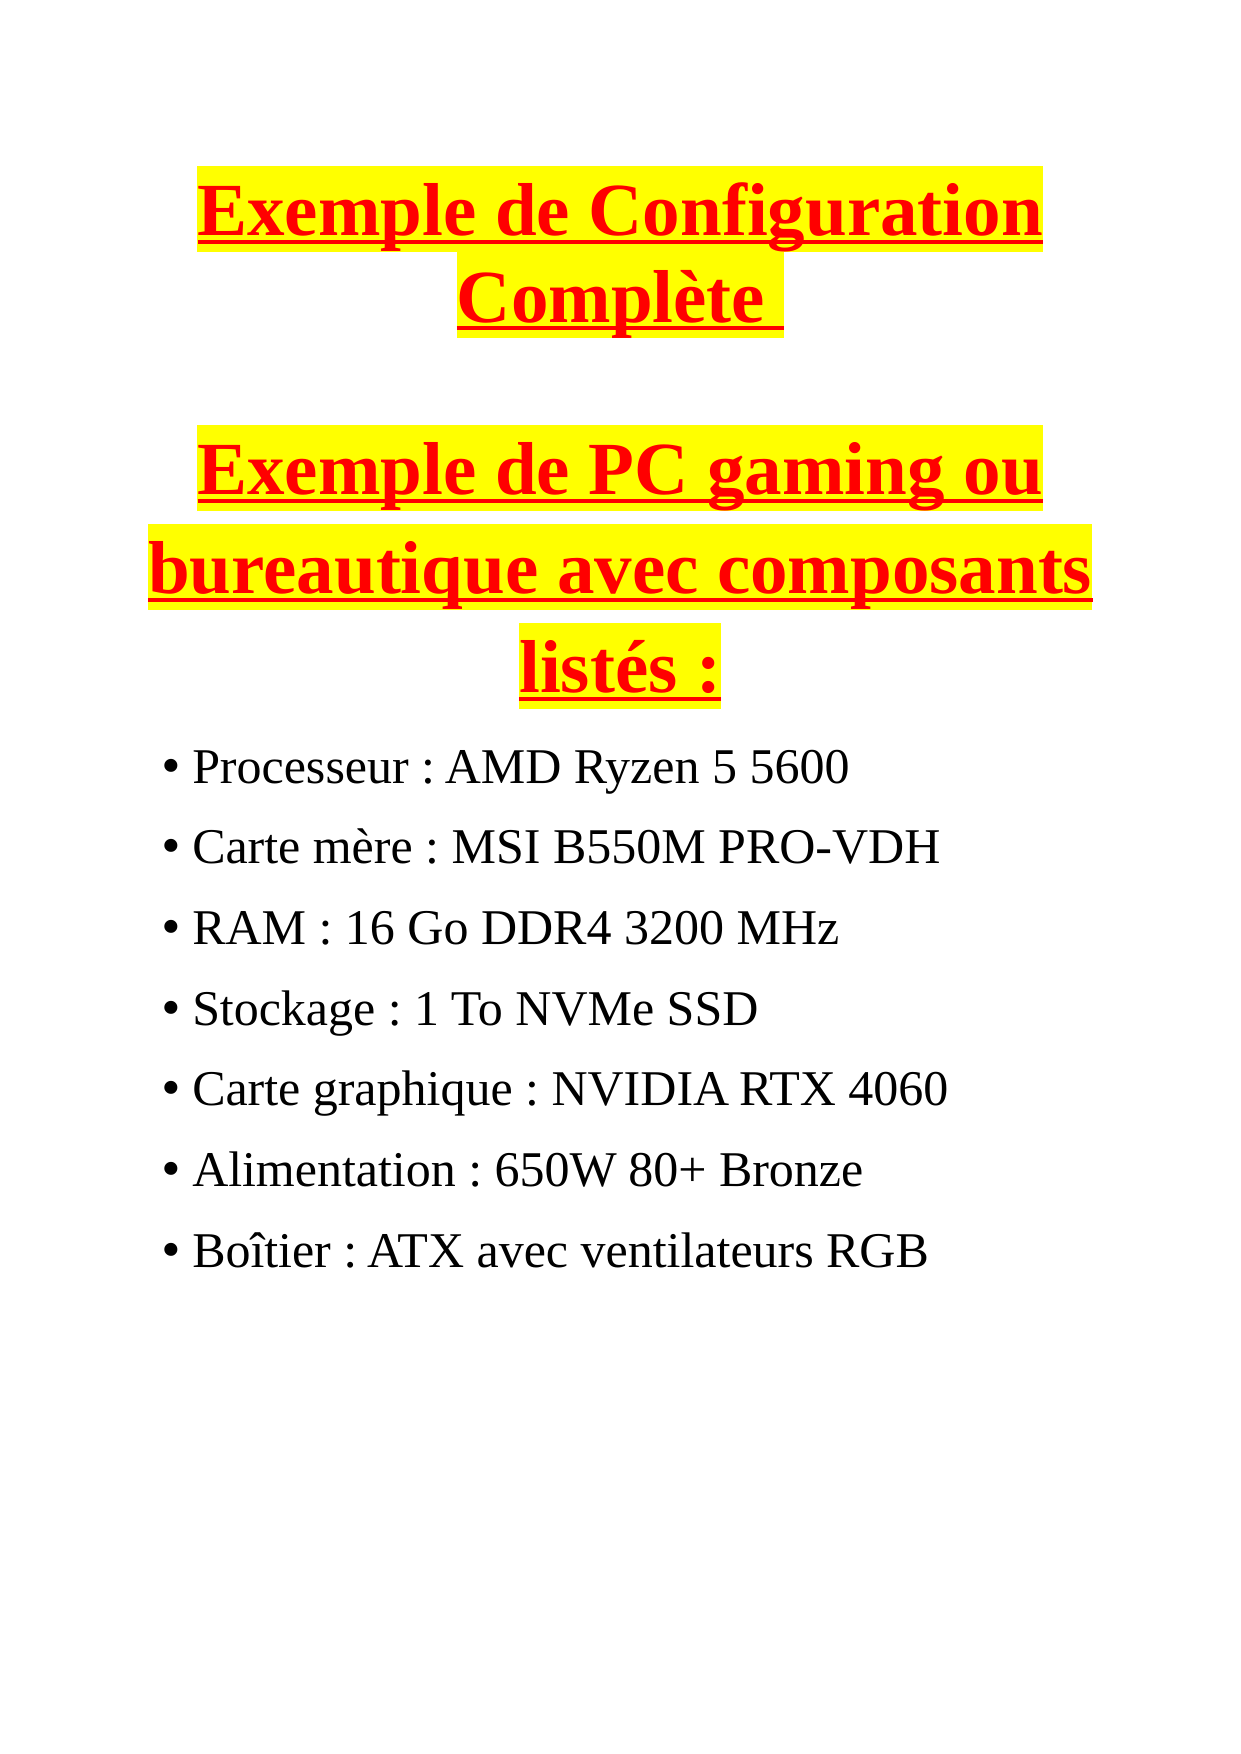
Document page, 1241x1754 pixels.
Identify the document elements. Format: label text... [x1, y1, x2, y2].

list Processeur : AMD Ryzen 5 5600 [162, 737, 1122, 794]
list Boîtier : ATX avec ventilateurs RGB [162, 1220, 1122, 1278]
text Exemple de Configuration Complète [118, 166, 1122, 338]
list Carte mère : MSI B550M PRO-VDH [162, 817, 1122, 875]
list RAM : 16 Go DDR4 3200 MHz [162, 898, 1122, 955]
list Stockage : 1 To NVMe SSD [162, 978, 1122, 1036]
list Carte graphique : NVIDIA RTX 4060 [162, 1059, 1122, 1117]
list Alimentation : 650W 80+ Bronze [162, 1140, 1122, 1197]
text Exemple de PC gaming ou bureautique avec composants listés : [118, 424, 1122, 709]
